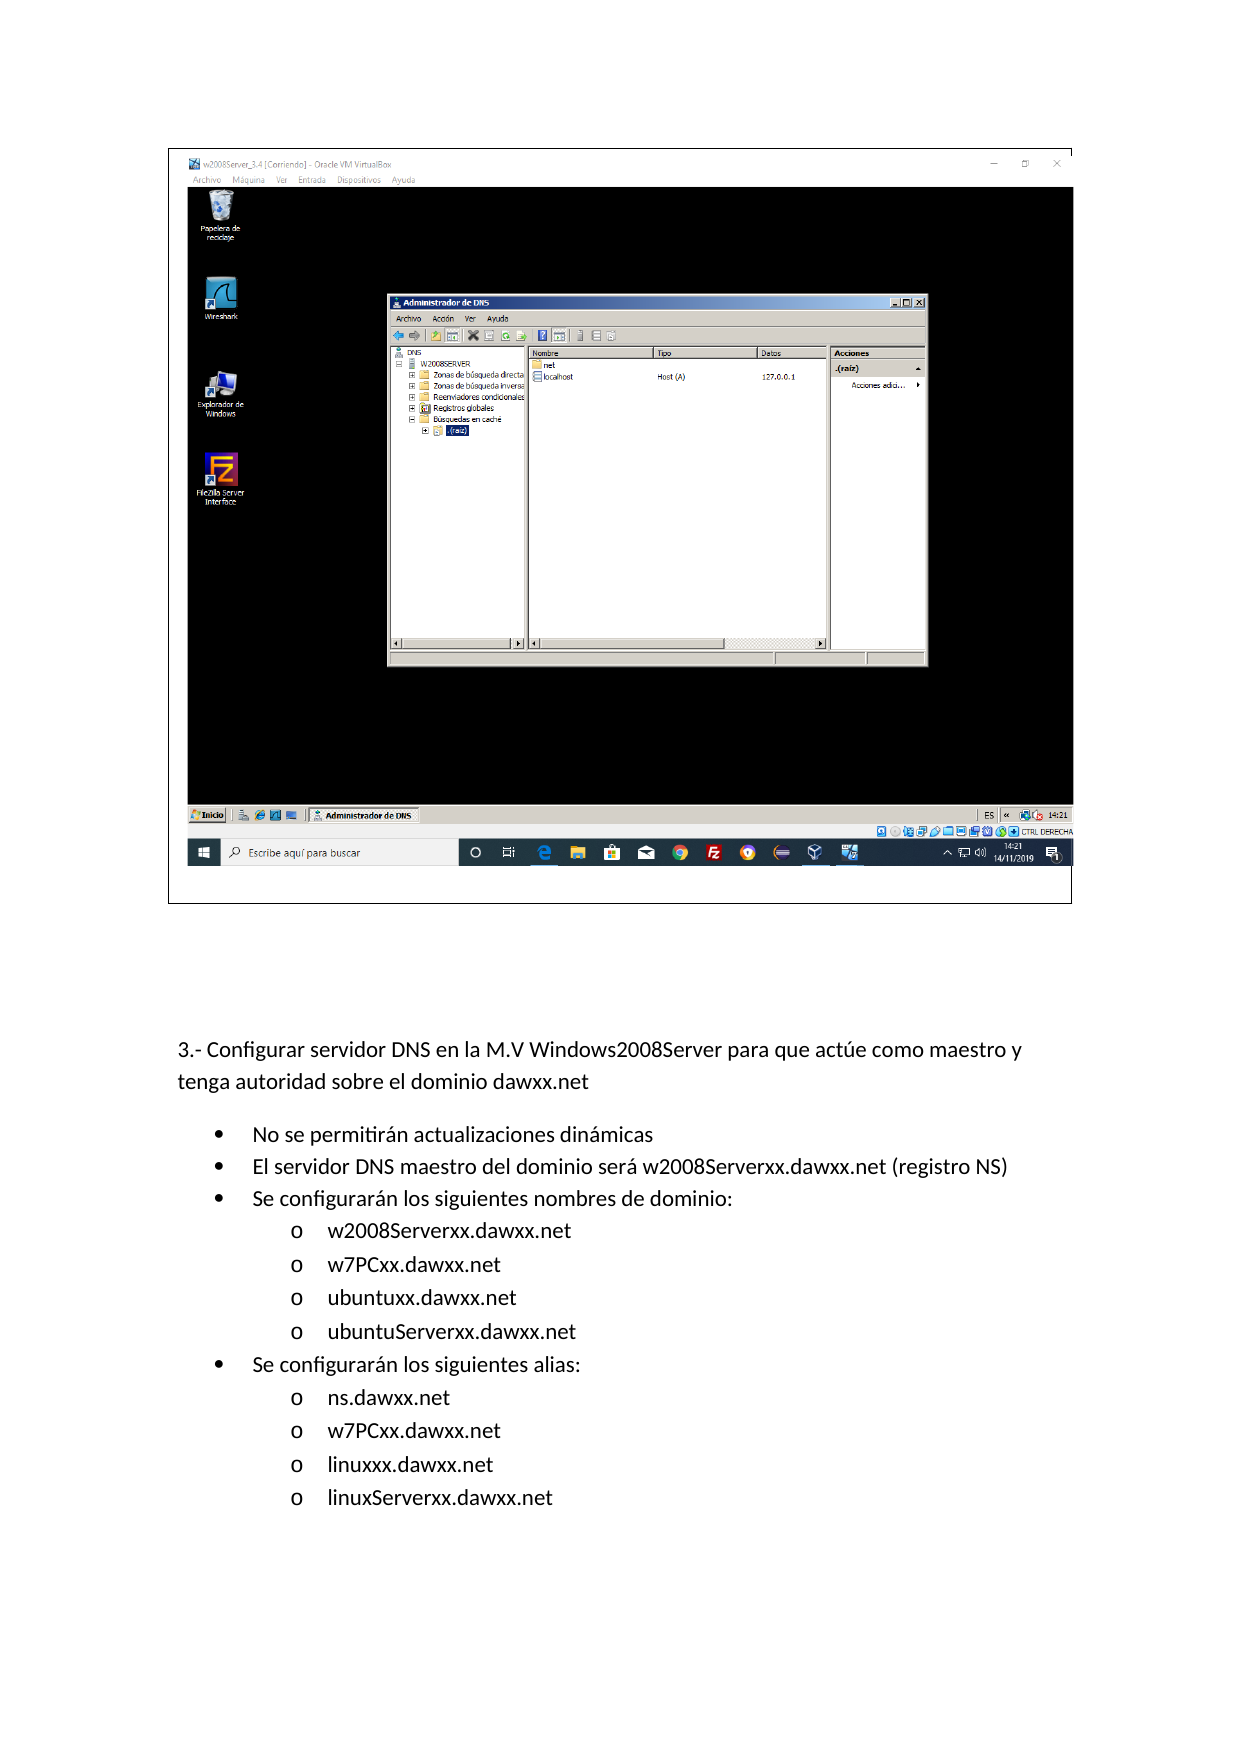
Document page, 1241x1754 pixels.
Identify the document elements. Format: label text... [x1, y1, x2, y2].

text 3.- Configurar servidor DNS en la M.V Windows2008Server para que actúe como maestro y tenga autoridad sobre el dominio dawxx.net [177, 1035, 1063, 1095]
list No se permitirán actualizaciones dinámicas [215, 1120, 1063, 1148]
list ns.dawxx.net [290, 1383, 1063, 1412]
list ubuntuServerxx.dawxx.net [290, 1317, 1063, 1346]
list Se configurarán los siguientes alias: [215, 1351, 1063, 1379]
list linuxxx.dawxx.net [290, 1450, 1063, 1479]
list w7PCxx.dawxx.net [290, 1250, 1063, 1279]
list ubuntuxx.dawxx.net [290, 1283, 1063, 1313]
list Se configurarán los siguientes nombres de dominio: [215, 1184, 1063, 1212]
list w2008Serverxx.dawxx.net [290, 1216, 1063, 1246]
list linuxServerxx.dawxx.net [290, 1483, 1063, 1513]
list w7PCxx.dawxx.net [290, 1416, 1063, 1446]
picture [187, 156, 1074, 866]
list El servidor DNS maestro del dominio será w2008Serverxx.dawxx.net (registro NS) [215, 1152, 1063, 1180]
